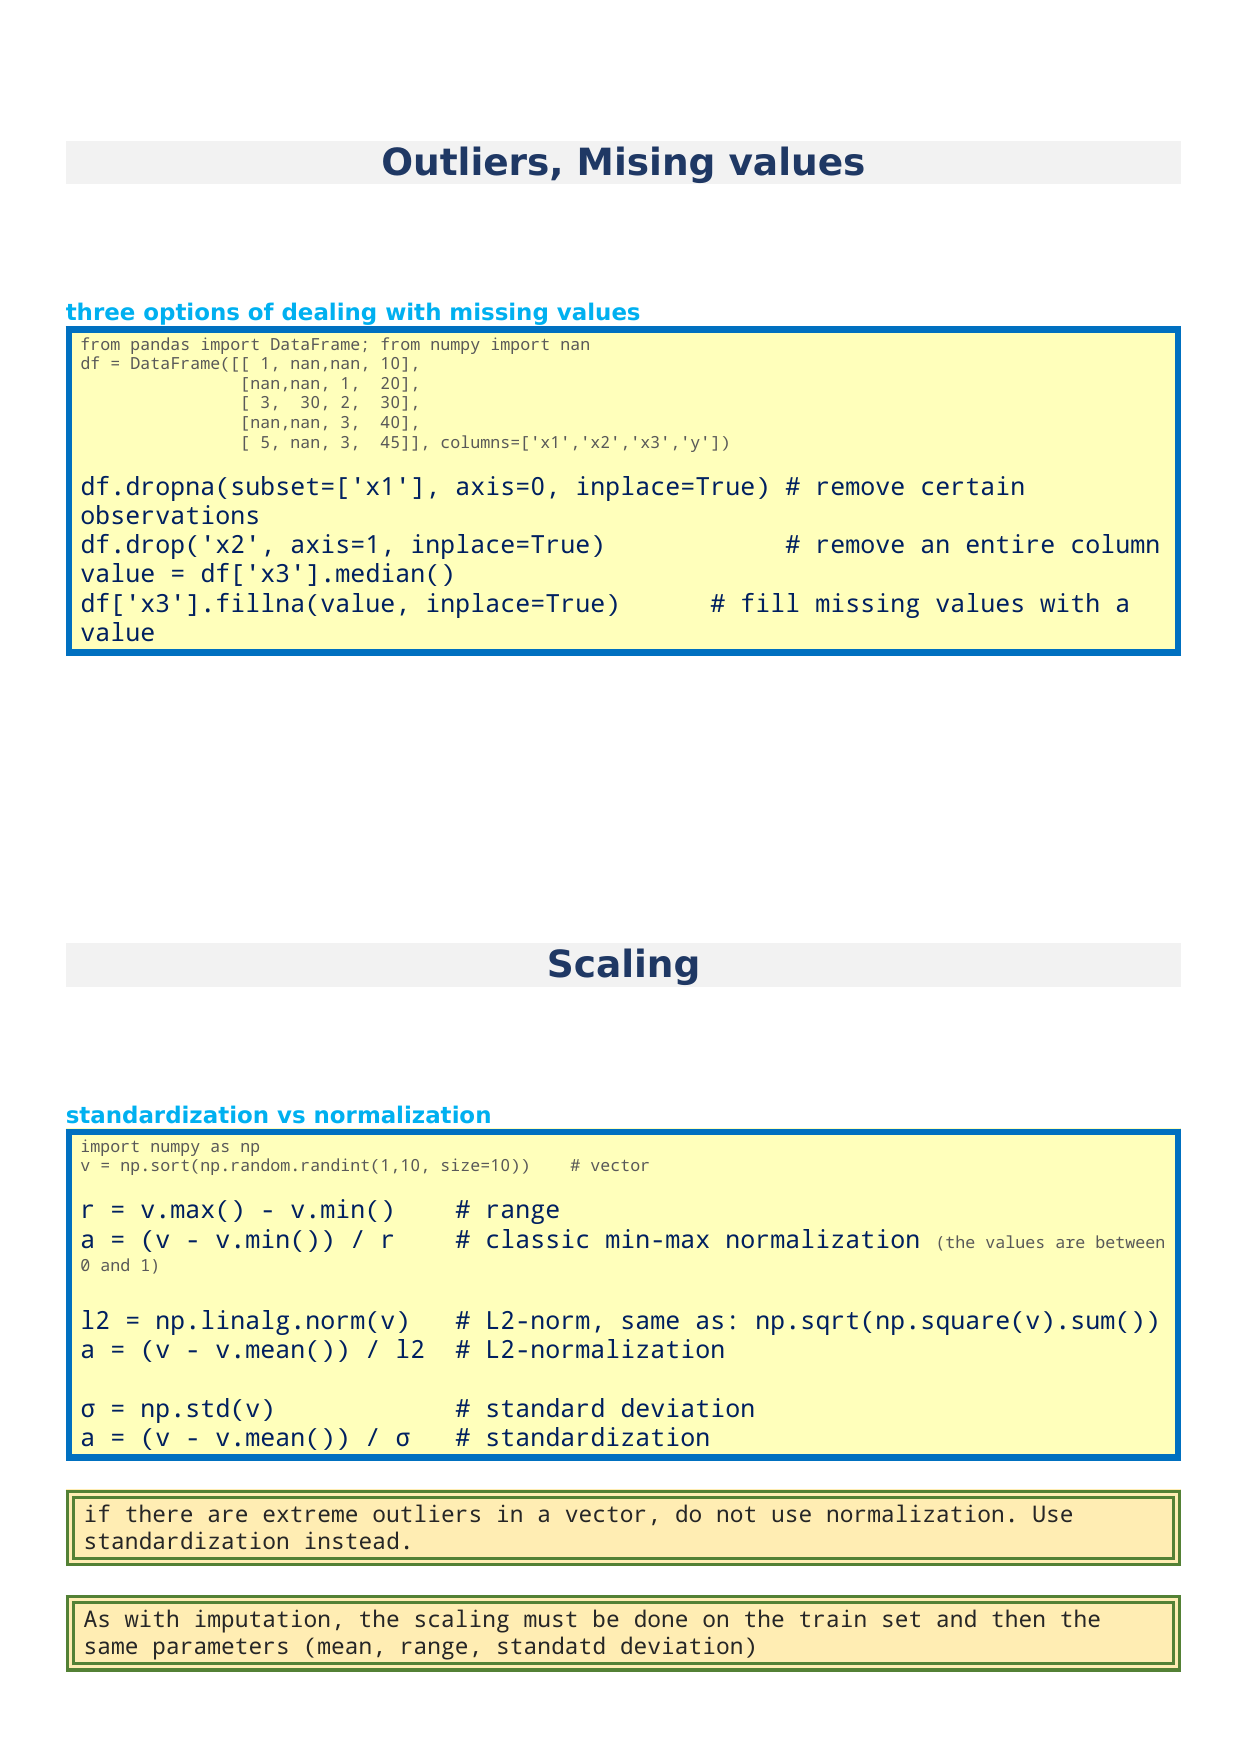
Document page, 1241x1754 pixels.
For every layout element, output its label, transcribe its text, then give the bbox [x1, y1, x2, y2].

text df.drop('x2', axis=1, inplace=True) # remove an entire column [72, 522, 1175, 551]
text l2 = np.linalg.norm(v) # L2-norm, same as: np.sqrt(np.square(v).sum()) [72, 1298, 1175, 1327]
text df = DataFrame([[ 1, nan,nan, 10], [72, 346, 1175, 365]
text As with imputation, the scaling must be done on the train set and then the same parameters (mean, range, standatd deviation) [69, 1598, 1178, 1668]
text value = df['x3'].median() [72, 551, 1175, 580]
text a = (v - v.mean()) / l2 # L2-normalization [72, 1327, 1175, 1356]
text df.dropna(subset=['x1'], axis=0, inplace=True) # remove certain observations [72, 463, 1175, 522]
text import numpy as np [72, 1135, 1175, 1148]
title standardization vs normalization [66, 1102, 1181, 1128]
text v = np.sort(np.random.randint(1,10, size=10)) # vector [72, 1148, 1175, 1168]
text [ 3, 30, 2, 30], [72, 385, 1175, 404]
text [nan,nan, 1, 20], [72, 365, 1175, 385]
text if there are extreme outliers in a vector, do not use normalization. Use standardization instead. [69, 1493, 1178, 1563]
text a = (v - v.mean()) / σ # standardization [72, 1415, 1175, 1454]
text [ 5, nan, 3, 45]], columns=['x1','x2','x3','y']) [72, 424, 1175, 444]
text df['x3'].fillna(value, inplace=True) # fill missing values with a value [72, 580, 1175, 649]
subtitle Scaling [66, 943, 1181, 987]
text r = v.max() - v.min() # range [72, 1187, 1175, 1216]
subtitle Outliers, Mising values [66, 141, 1181, 184]
text [nan,nan, 3, 40], [72, 404, 1175, 424]
title three options of dealing with missing values [66, 299, 1181, 326]
text from pandas import DataFrame; from numpy import nan [72, 333, 1175, 346]
text σ = np.std(v) # standard deviation [72, 1386, 1175, 1415]
text a = (v - v.min()) / r # classic min-max normalization (the values are between 0 and 1) [72, 1216, 1175, 1268]
